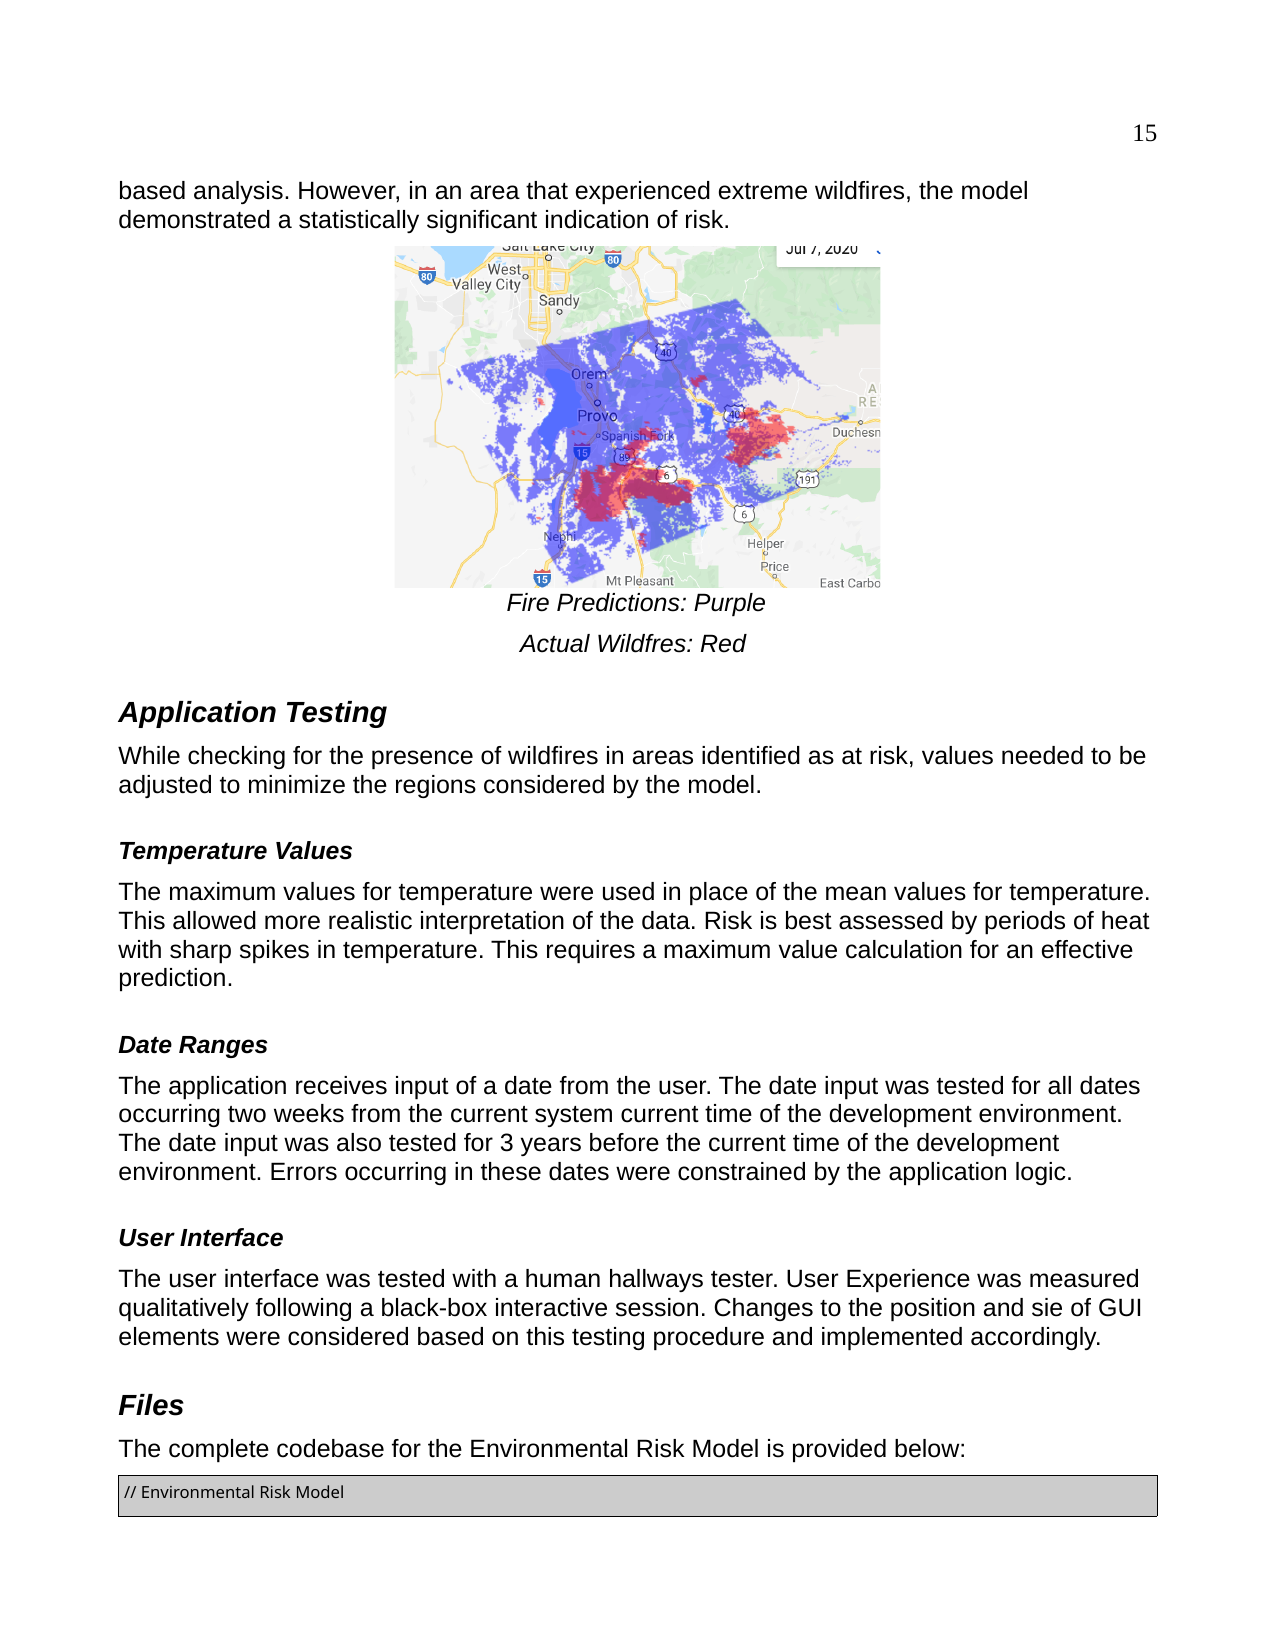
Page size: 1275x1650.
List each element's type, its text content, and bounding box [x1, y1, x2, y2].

subtitle Application Testing [118, 695, 1157, 729]
subtitle Date Ranges [118, 1030, 1157, 1058]
text Fire Predictions: Purple [118, 246, 1157, 616]
subtitle Files [118, 1388, 1157, 1422]
text Actual Wildfres: Red [118, 629, 1157, 658]
text The application receives input of a date from the user. The date input was tested for all dates occurring two weeks from the current system current time of the development environment. The date input was also tested for 3 years before the current time of the development environment. Errors occurring in these dates were constrained by the application logic. [118, 1071, 1157, 1186]
text The complete codebase for the Environmental Risk Model is provided below: [118, 1434, 1157, 1463]
text While checking for the presence of wildfires in areas identified as at risk, values needed to be adjusted to minimize the regions considered by the model. [118, 741, 1157, 799]
subtitle User Interface [118, 1223, 1157, 1252]
subtitle Temperature Values [118, 836, 1157, 865]
table_header // Environmental Risk Model [119, 1476, 1157, 1516]
text The maximum values for temperature were used in place of the mean values for temperature. This allowed more realistic interpretation of the data. Risk is best assessed by periods of heat with sharp spikes in temperature. This requires a maximum value calculation for an effective prediction. [118, 877, 1157, 992]
picture [394, 246, 881, 588]
text based analysis. However, in an area that experienced extreme wildfires, the model demonstrated a statistically significant indication of risk. [118, 176, 1157, 234]
text The user interface was tested with a human hallways tester. User Experience was measured qualitatively following a black-box interactive session. Changes to the position and sie of GUI elements were considered based on this testing procedure and implemented accordingly. [118, 1264, 1157, 1351]
